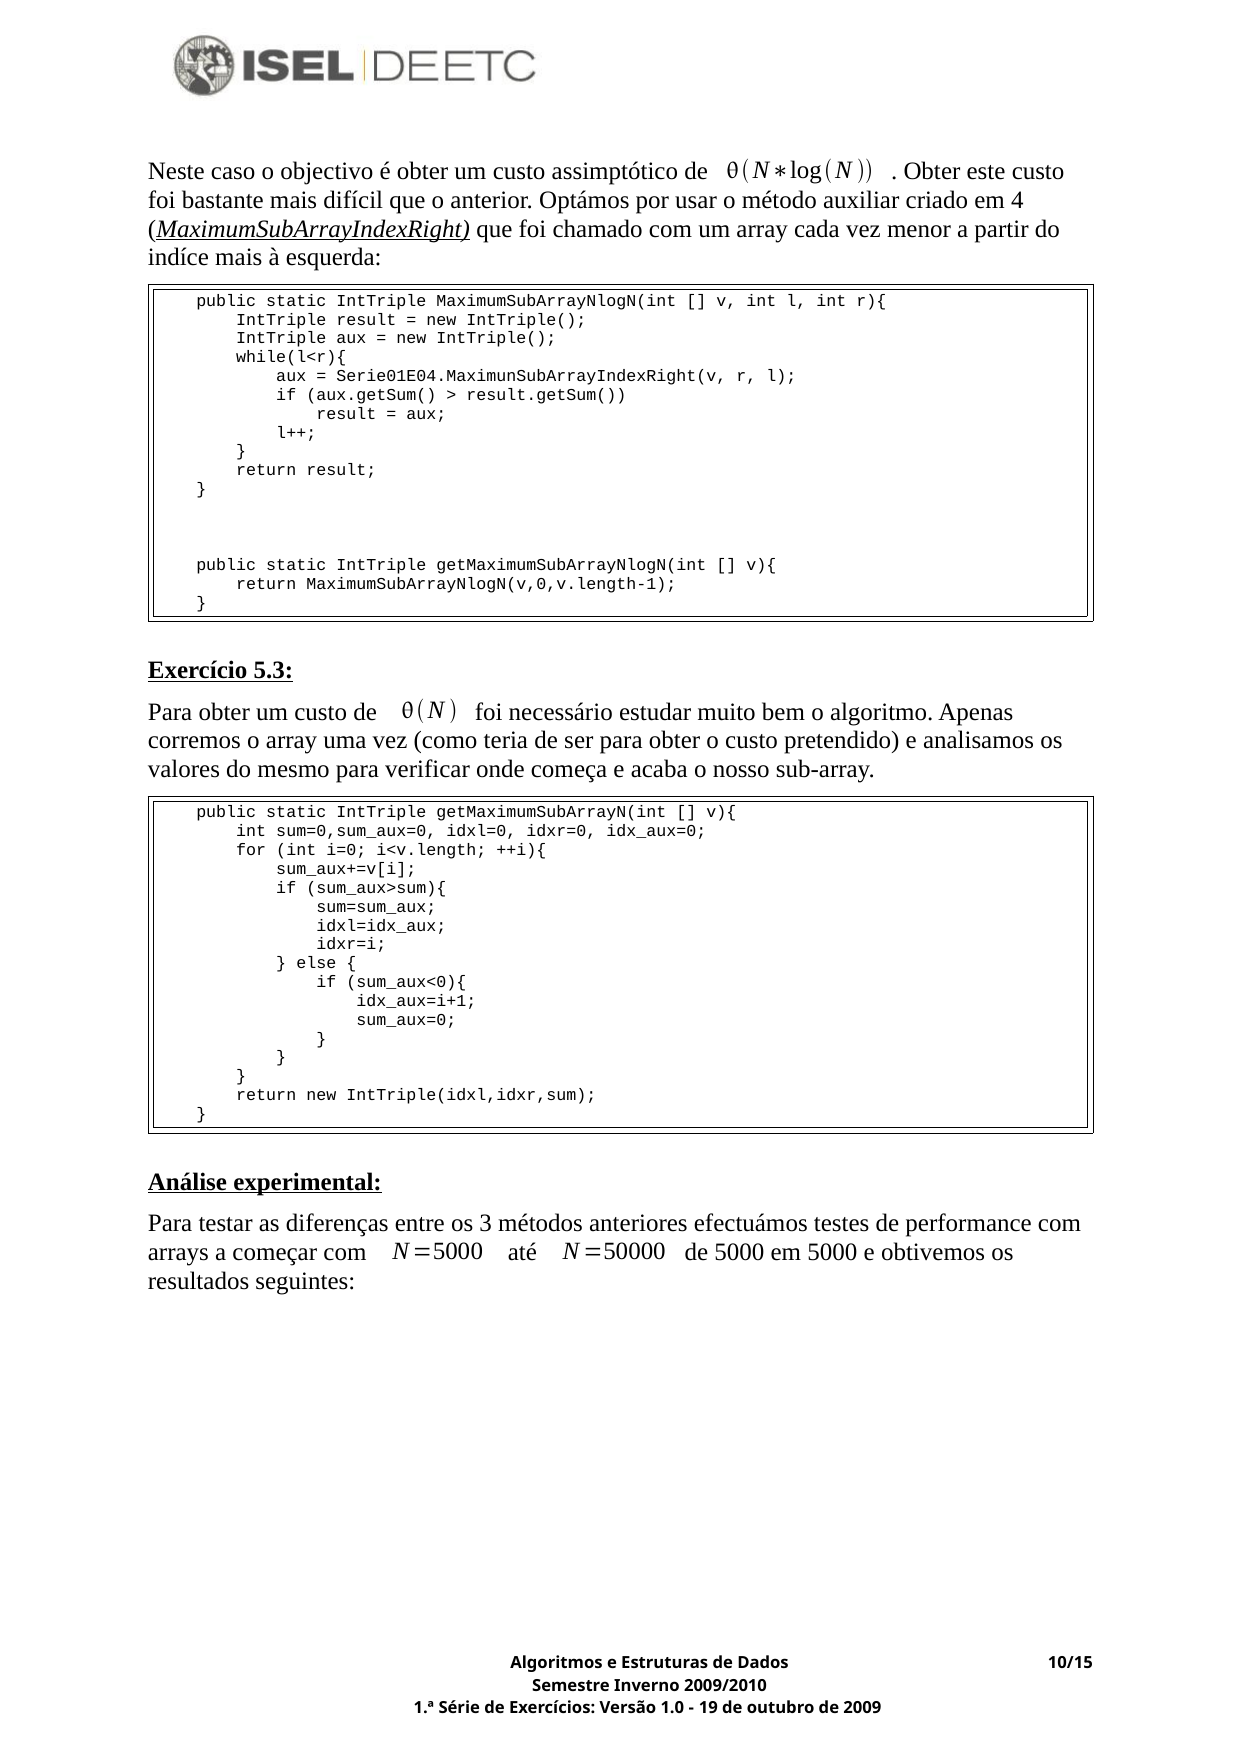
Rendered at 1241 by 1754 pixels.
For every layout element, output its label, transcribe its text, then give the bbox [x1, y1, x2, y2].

text } [154, 434, 1087, 453]
text [1088, 1059, 1093, 1078]
text } [154, 472, 1087, 499]
text public static IntTriple getMaximumSubArrayNlogN(int [] v){ [154, 548, 1087, 567]
text IntTriple aux = new IntTriple(); [154, 321, 1087, 340]
text idx_aux=i+1; [154, 984, 1087, 1003]
text } else { [154, 946, 1087, 965]
text public static IntTriple MaximumSubArrayNlogN(int [] v, int l, int r){ [149, 285, 1093, 303]
text result = aux; [154, 397, 1087, 416]
text Exercício 5.3: [148, 656, 1093, 684]
text Neste caso o objectivo é obter um custo assimptótico de. Obter este custo foi bastante mais difícil que o anterior. Optámos por usar o método auxiliar criado em 4 (MaximumSubArrayIndexRight) que foi chamado com um array cada vez menor a partir do indíce mais à esquerda: [148, 156, 1093, 271]
text } [154, 1059, 1087, 1078]
text } [154, 1041, 1087, 1059]
text IntTriple result = new IntTriple(); [154, 303, 1087, 321]
text while(l<r){ [154, 340, 1087, 359]
text [149, 472, 153, 499]
text if (sum_aux<0){ [154, 965, 1087, 984]
text return new IntTriple(idxl,idxr,sum); [154, 1078, 1087, 1097]
text sum_aux=0; [154, 1003, 1087, 1022]
text [149, 434, 153, 453]
text } [154, 1022, 1087, 1041]
text int sum=0,sum_aux=0, idxl=0, idxr=0, idx_aux=0; [154, 814, 1087, 833]
text for (int i=0; i<v.length; ++i){ [154, 833, 1087, 852]
text } [149, 586, 1093, 621]
text public static IntTriple getMaximumSubArrayN(int [] v){ [149, 797, 1093, 814]
text } [149, 1097, 1093, 1133]
text Para testar as diferenças entre os 3 métodos anteriores efectuámos testes de performance com arrays a começar com até de 5000 em 5000 e obtivemos os resultados seguintes: [148, 1208, 1093, 1294]
text return result; [154, 453, 1087, 472]
text [1088, 1022, 1093, 1041]
text if (aux.getSum() > result.getSum()) [154, 378, 1087, 397]
text l++; [154, 416, 1087, 434]
text sum=sum_aux; [154, 890, 1087, 909]
text [1088, 416, 1093, 434]
text return MaximumSubArrayNlogN(v,0,v.length-1); [154, 567, 1087, 586]
text Análise experimental: [148, 1167, 1093, 1196]
text aux = Serie01E04.MaximunSubArrayIndexRight(v, r, l); [154, 359, 1087, 378]
text idxr=i; [154, 927, 1087, 946]
text [1088, 434, 1093, 453]
picture [164, 20, 566, 121]
text [149, 1041, 153, 1059]
text [149, 1022, 153, 1041]
text [149, 1059, 153, 1078]
text if (sum_aux>sum){ [154, 871, 1087, 890]
text idxl=idx_aux; [154, 909, 1087, 927]
text Para obter um custo de foi necessário estudar muito bem o algoritmo. Apenas corremos o array uma vez (como teria de ser para obter o custo pretendido) e analisamos os valores do mesmo para verificar onde começa e acaba o nosso sub-array. [148, 697, 1093, 783]
text [1088, 1041, 1093, 1059]
text sum_aux+=v[i]; [154, 852, 1087, 871]
text [1088, 472, 1093, 499]
